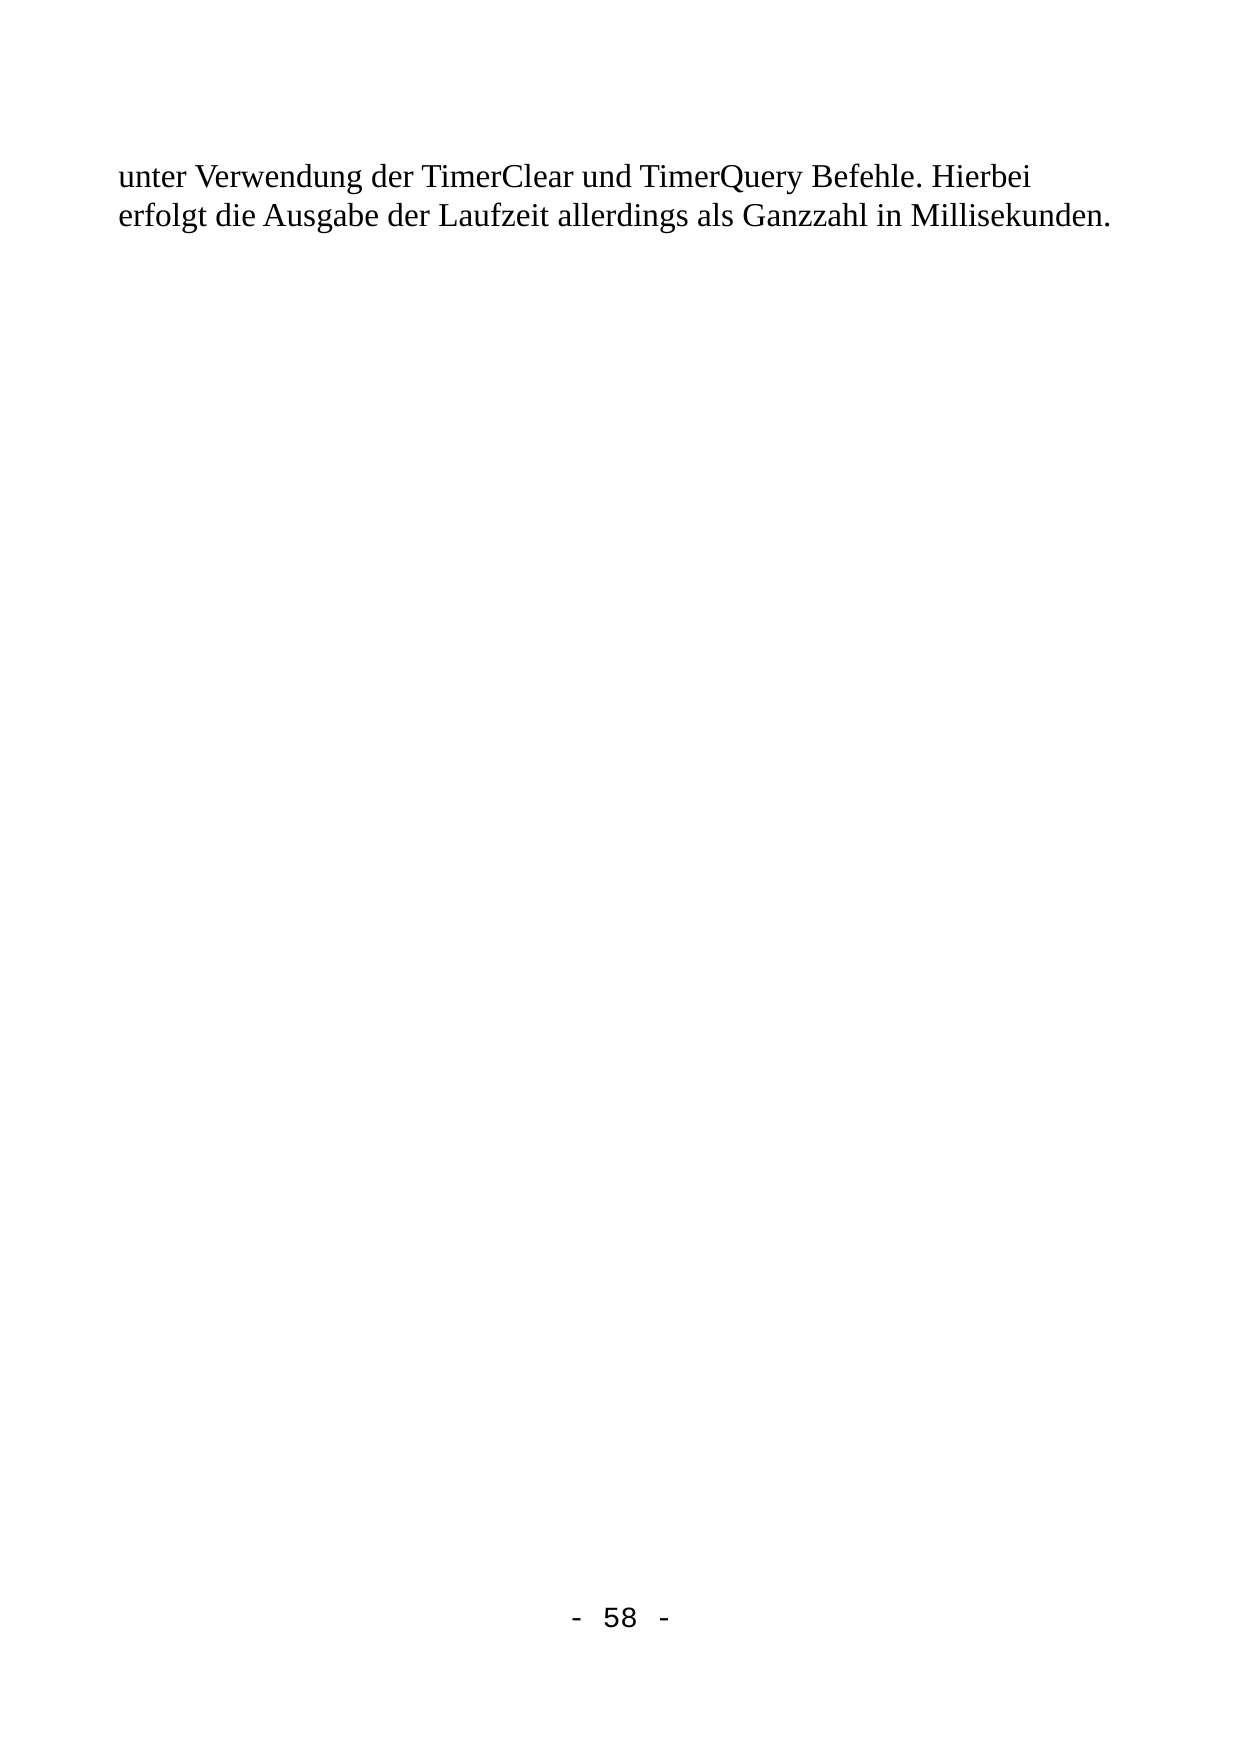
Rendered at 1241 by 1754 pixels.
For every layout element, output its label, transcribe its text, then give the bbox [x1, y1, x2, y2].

text unter Verwendung der TimerClear und TimerQuery Befehle. Hierbei erfolgt die Ausgabe der Laufzeit allerdings als Ganzzahl in Millisekunden. [118, 156, 1122, 233]
